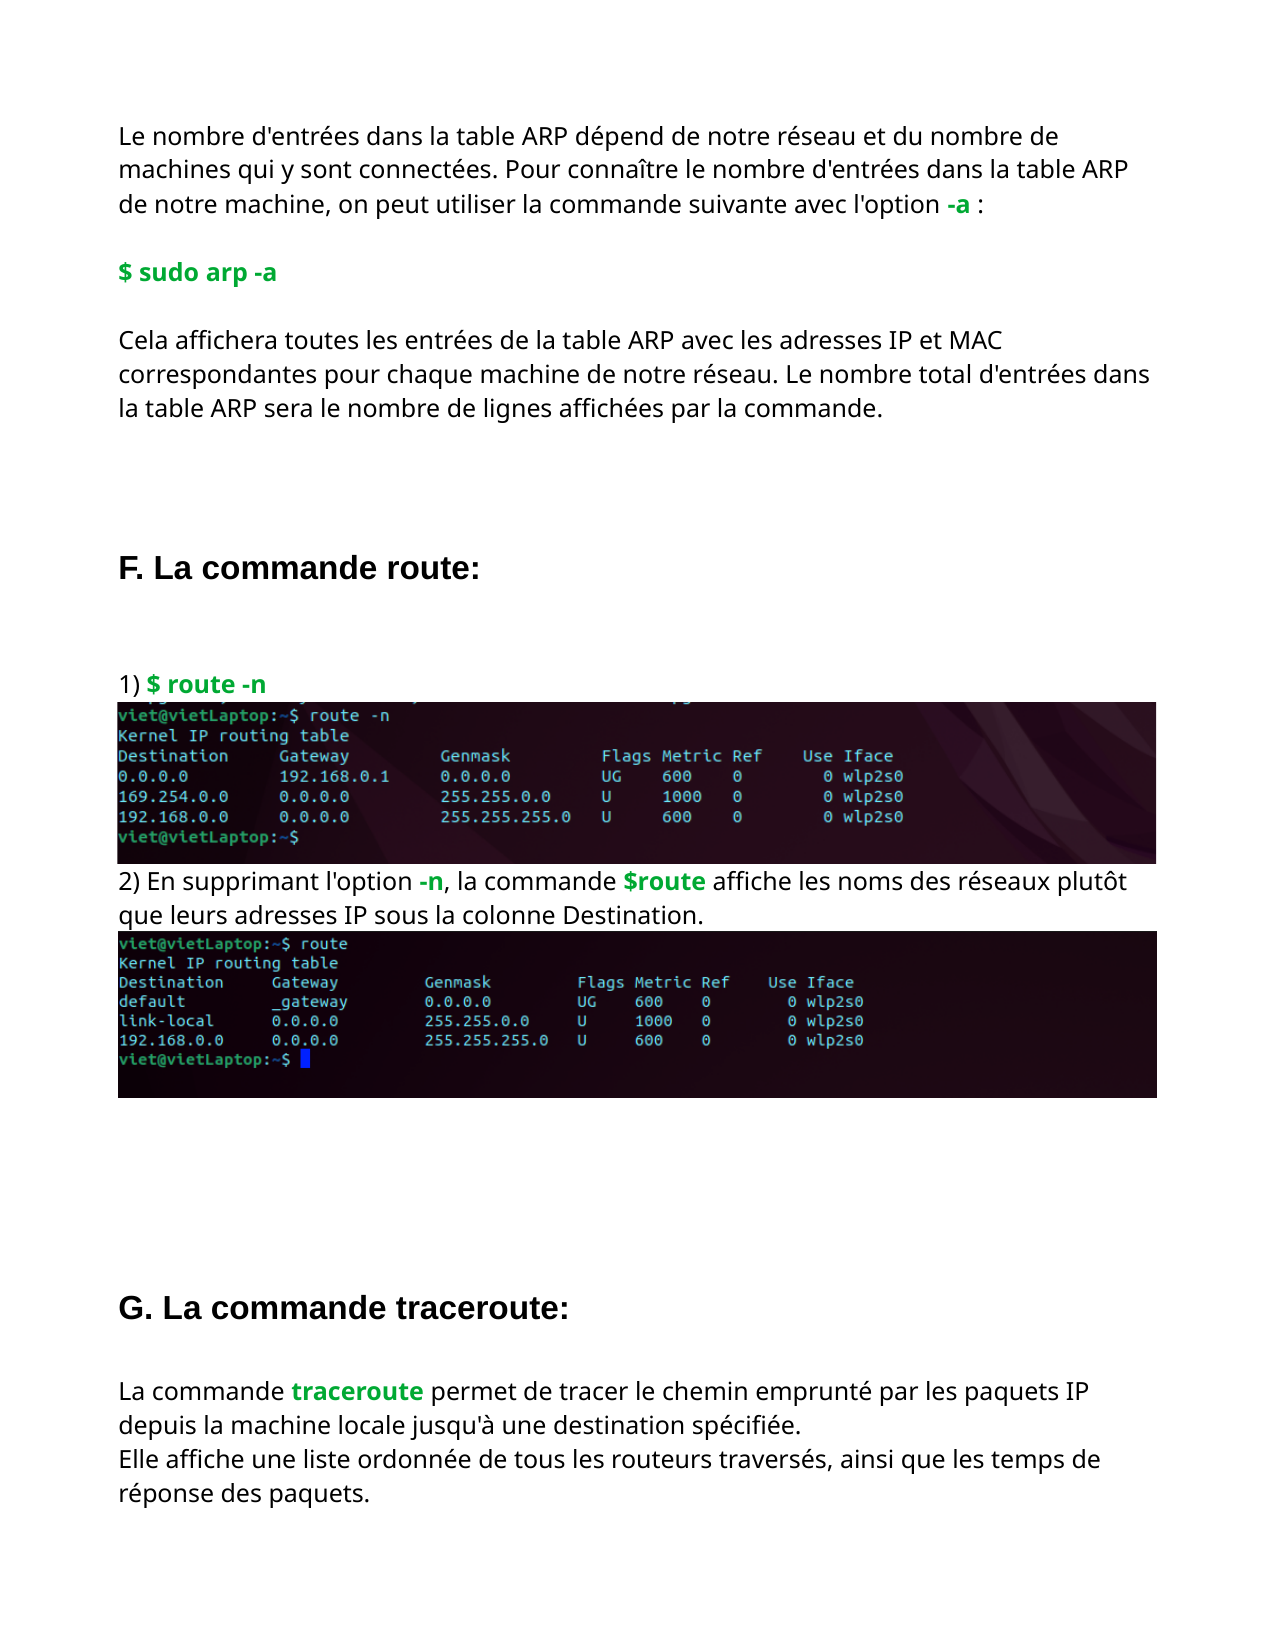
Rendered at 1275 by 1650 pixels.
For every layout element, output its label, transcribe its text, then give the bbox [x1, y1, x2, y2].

text Cela affichera toutes les entrées de la table ARP avec les adresses IP et MAC correspondantes pour chaque machine de notre réseau. Le nombre total d'entrées dans la table ARP sera le nombre de lignes affichées par la commande. [118, 322, 1157, 425]
text La commande traceroute permet de tracer le chemin emprunté par les paquets IP depuis la machine locale jusqu'à une destination spécifiée. [118, 1373, 1157, 1442]
text Le nombre d'entrées dans la table ARP dépend de notre réseau et du nombre de machines qui y sont connectées. Pour connaître le nombre d'entrées dans la table ARP de notre machine, on peut utiliser la commande suivante avec l'option -a : [118, 118, 1157, 220]
picture [117, 702, 1157, 864]
text 1) $ route -n [118, 667, 1157, 701]
text $ sudo arp -a [118, 254, 1157, 288]
text Elle affiche une liste ordonnée de tous les routeurs traversés, ainsi que les temps de réponse des paquets. [118, 1442, 1157, 1510]
text 2) En supprimant l'option -n, la commande $route affiche les noms des réseaux plutôt que leurs adresses IP sous la colonne Destination. [118, 864, 1157, 931]
subtitle G. La commande traceroute: [118, 1288, 1157, 1327]
subtitle F. La commande route: [118, 548, 1157, 586]
picture [118, 931, 1157, 1098]
